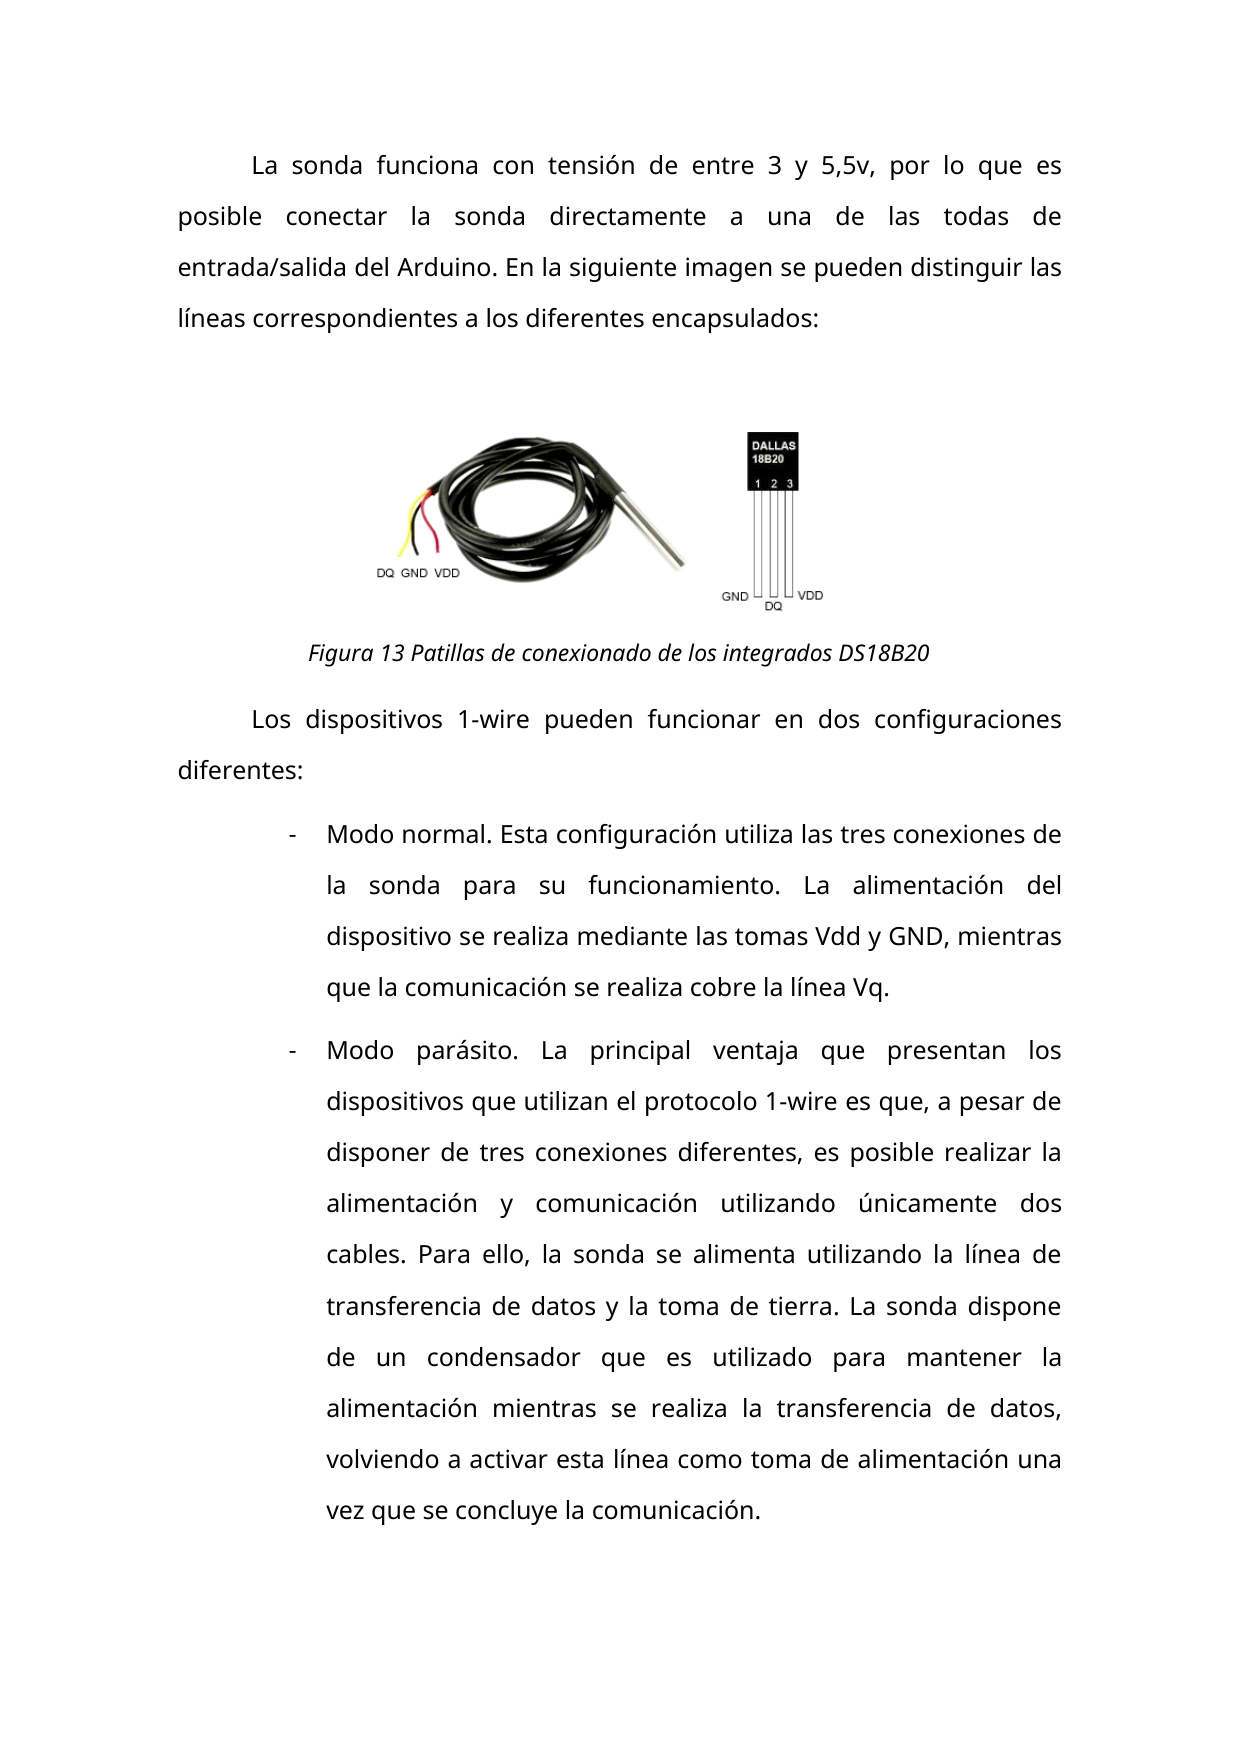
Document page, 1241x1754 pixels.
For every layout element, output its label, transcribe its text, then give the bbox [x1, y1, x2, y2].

text Figura 13 Patillas de conexionado de los integrados DS18B20 [177, 637, 1063, 668]
text Los dispositivos 1-wire pueden funcionar en dos configuraciones diferentes: [177, 702, 1063, 787]
list Modo normal. Esta configuración utiliza las tres conexiones de la sonda para su funcionamiento. La alimentación del dispositivo se realiza mediante las tomas Vdd y GND, mientras que la comunicación se realiza cobre la línea Vq. [288, 816, 1063, 1003]
text La sonda funciona con tensión de entre 3 y 5,5v, por lo que es posible conectar la sonda directamente a una de las todas de entrada/salida del Arduino. En la siguiente imagen se pueden distinguir las líneas correspondientes a los diferentes encapsulados: [177, 148, 1063, 335]
list Modo parásito. La principal ventaja que presentan los dispositivos que utilizan el protocolo 1-wire es que, a pesar de disponer de tres conexiones diferentes, es posible realizar la alimentación y comunicación utilizando únicamente dos cables. Para ello, la sonda se alimenta utilizando la línea de transferencia de datos y la toma de tierra. La sonda dispone de un condensador que es utilizado para mantener la alimentación mientras se realiza la transferencia de datos, volviendo a activar esta línea como toma de alimentación una vez que se concluye la comunicación. [288, 1033, 1063, 1526]
